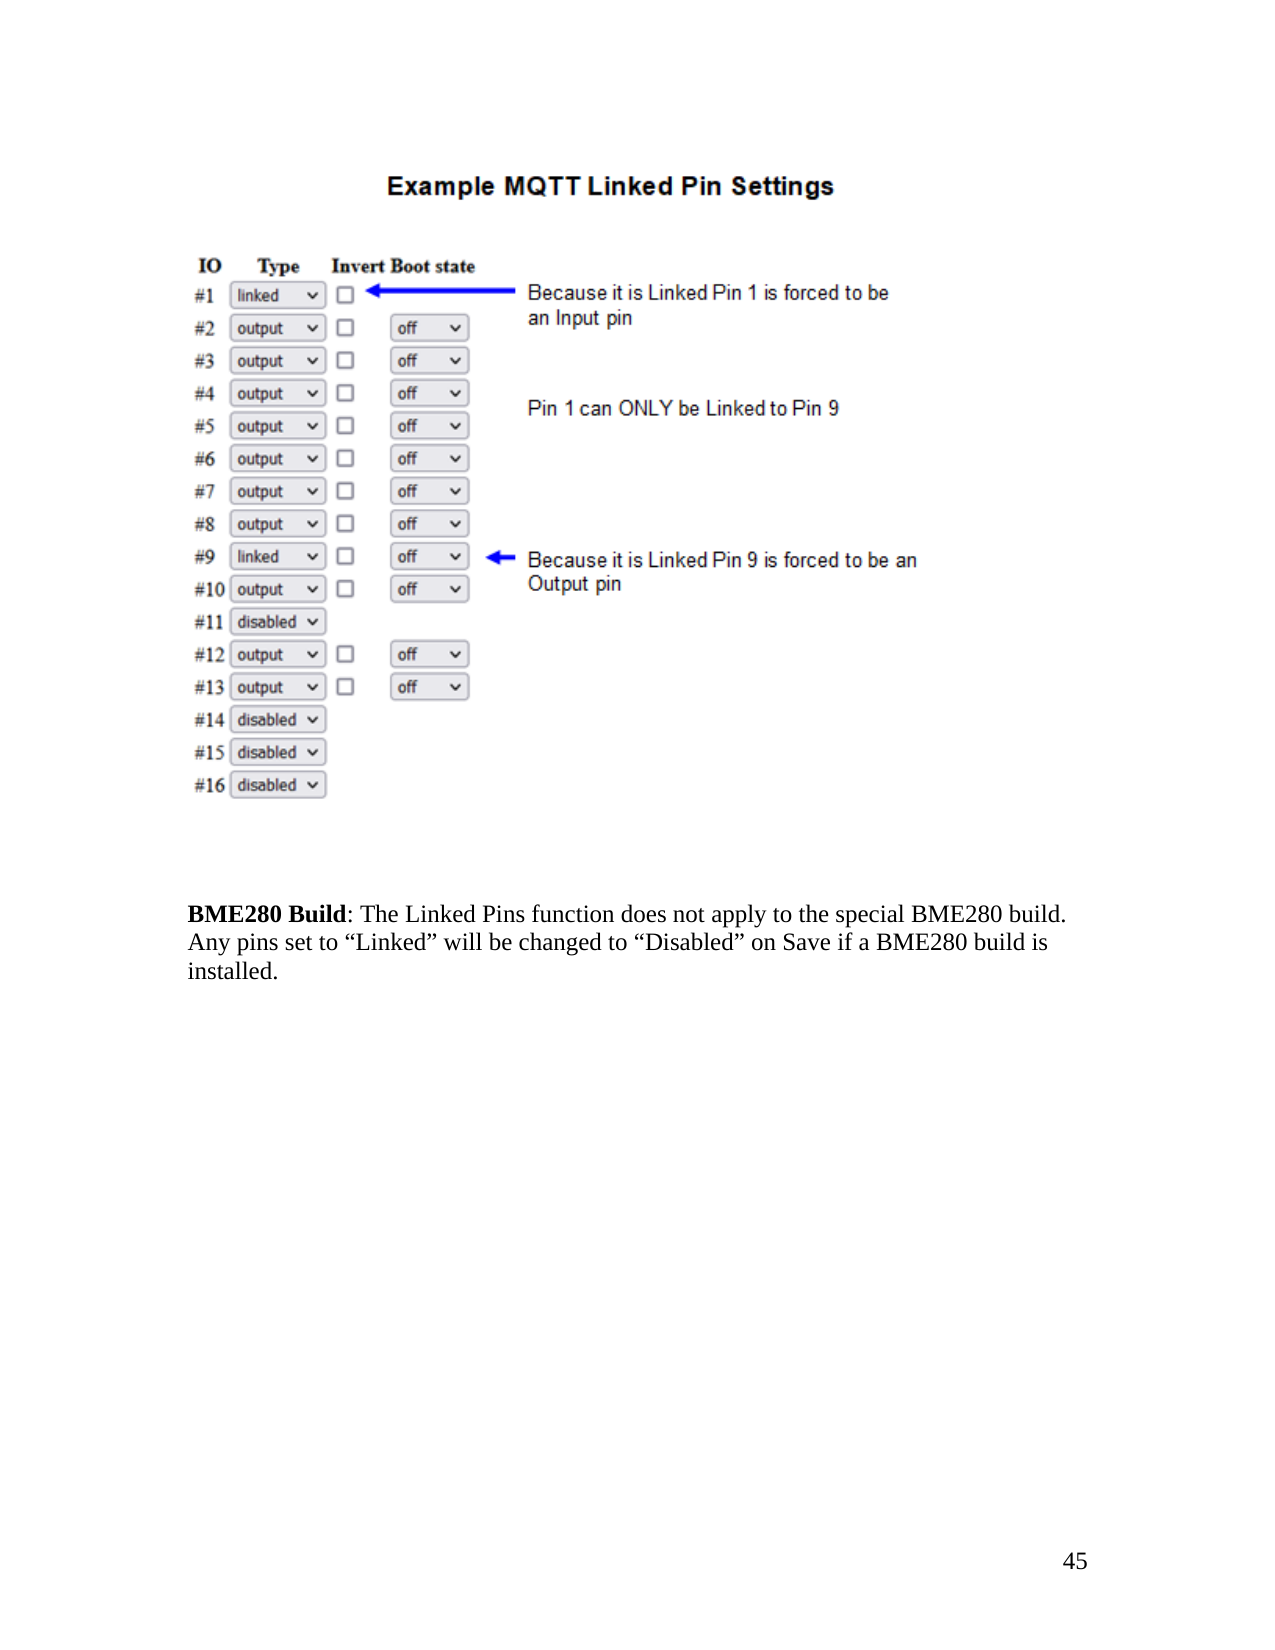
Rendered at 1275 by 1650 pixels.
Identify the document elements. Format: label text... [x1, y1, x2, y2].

picture [187, 150, 963, 813]
text BME280 Build: The Linked Pins function does not apply to the special BME280 build. Any pins set to “Linked” will be changed to “Disabled” on Save if a BME280 build is installed. [187, 899, 1087, 985]
